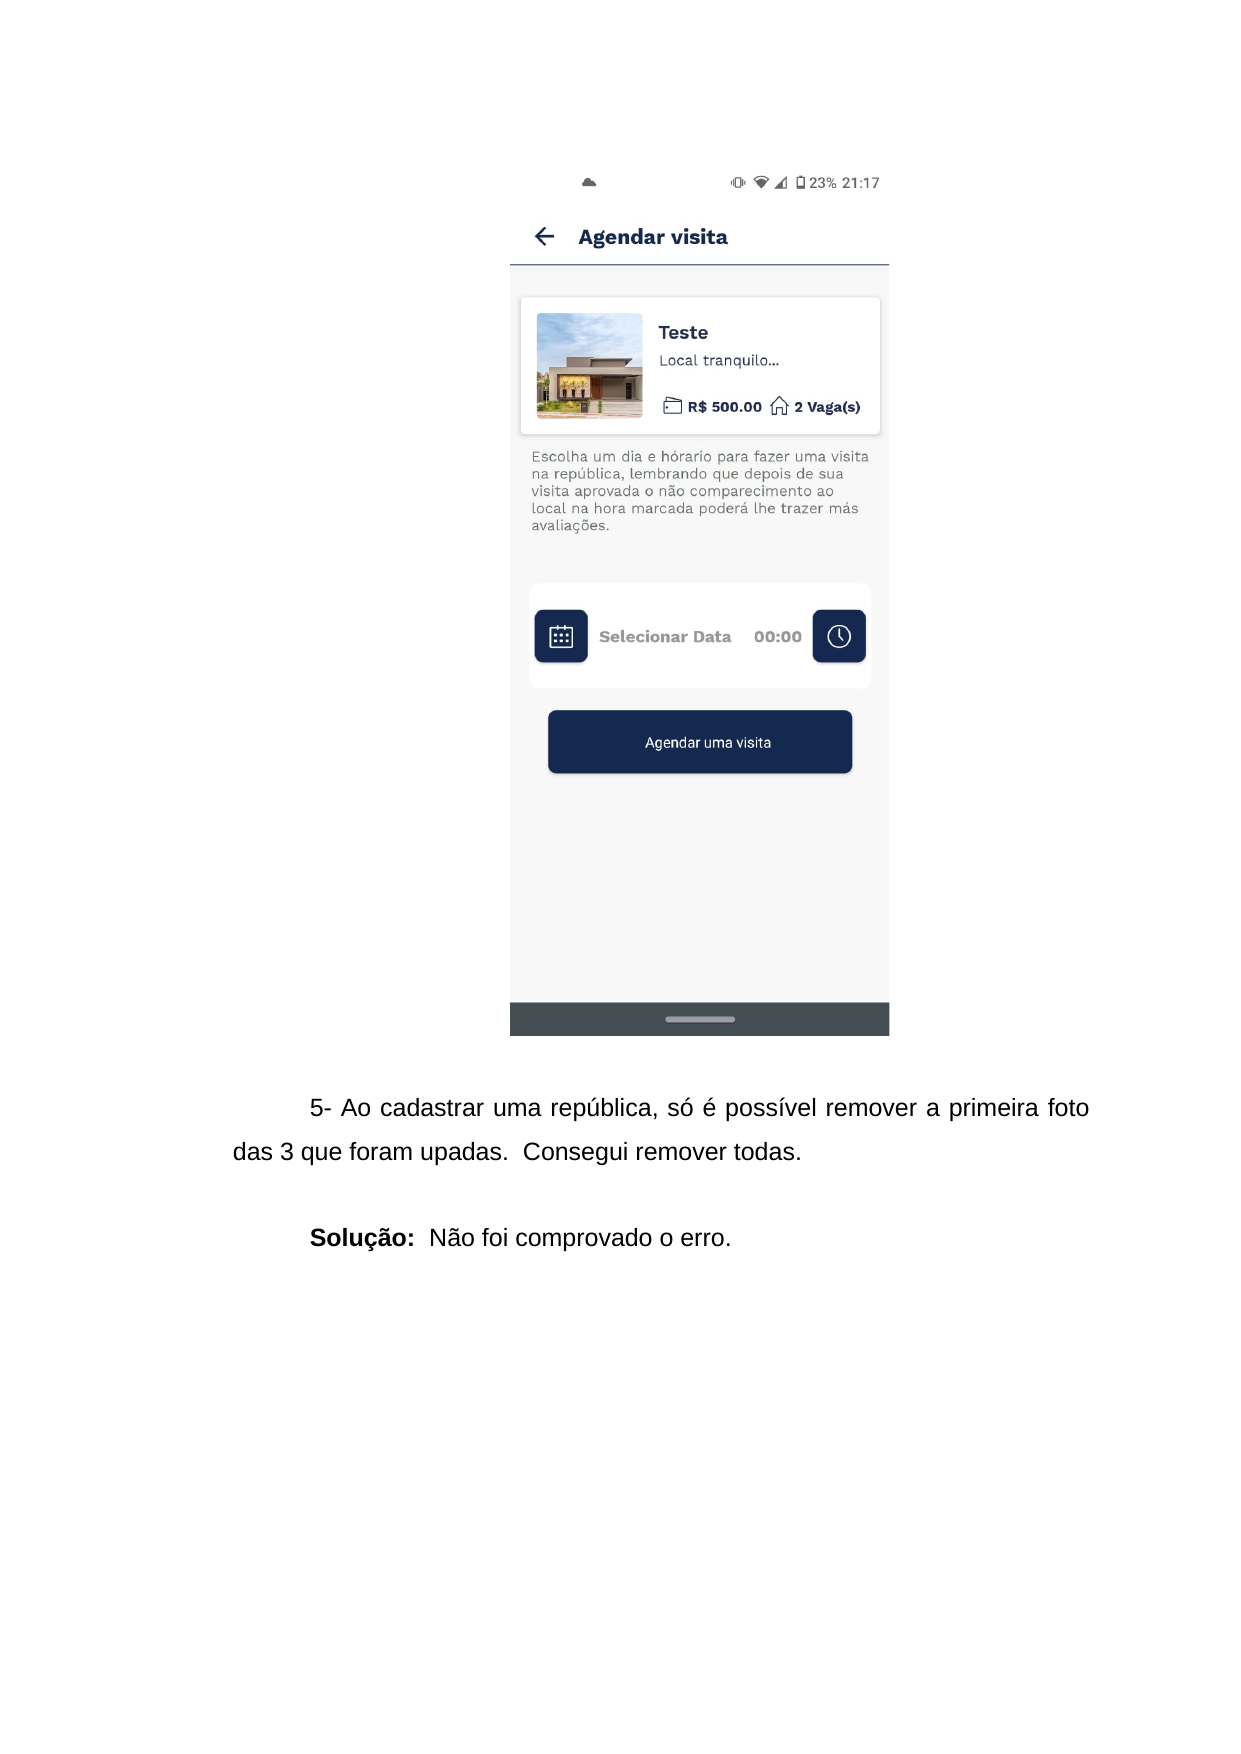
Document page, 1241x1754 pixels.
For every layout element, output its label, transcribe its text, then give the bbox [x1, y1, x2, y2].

text 5- Ao cadastrar uma república, só é possível remover a primeira foto das 3 que foram upadas. Consegui remover todas. [233, 1093, 1090, 1165]
text Solução: Não foi comprovado o erro. [233, 1223, 1090, 1251]
picture [510, 150, 890, 1036]
